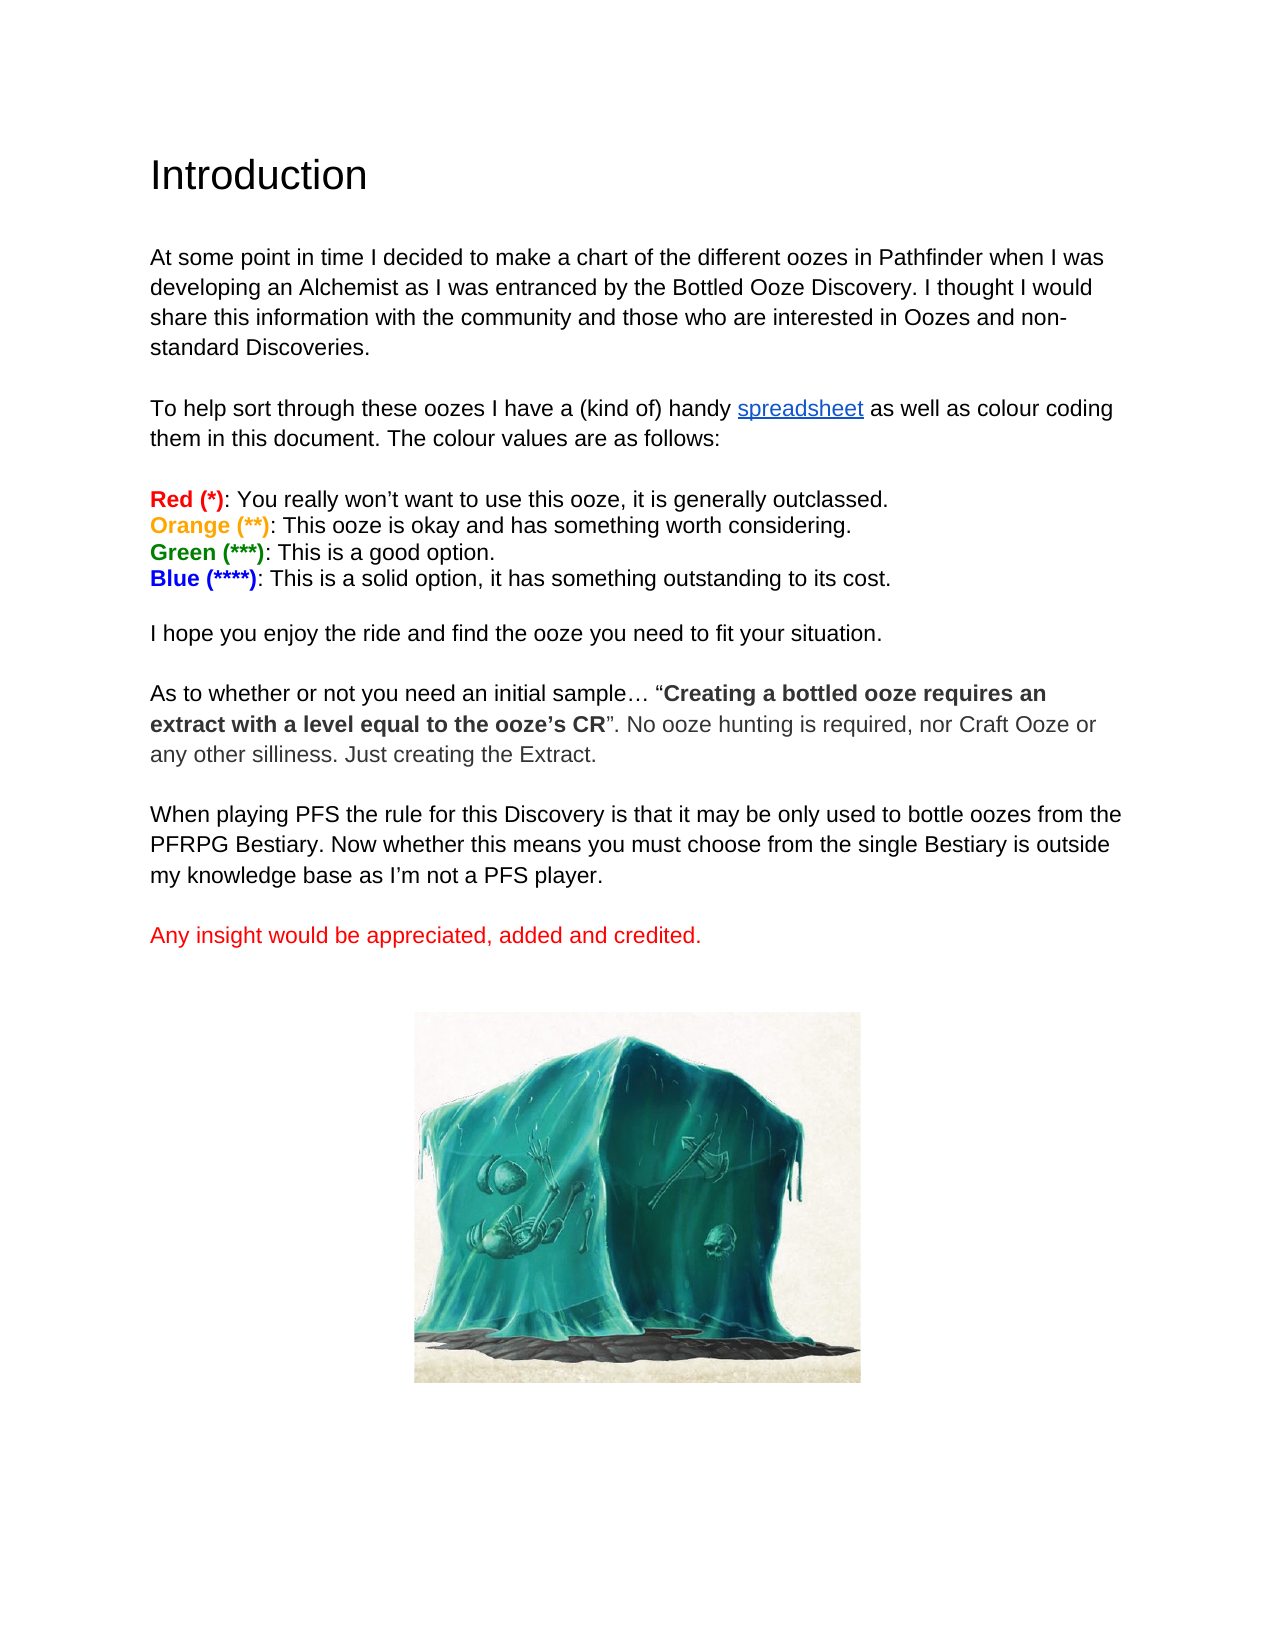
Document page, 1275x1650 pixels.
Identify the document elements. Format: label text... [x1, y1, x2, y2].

text I hope you enjoy the ride and find the ooze you need to fit your situation. [150, 620, 1125, 646]
text Orange (**): This ooze is okay and has something worth considering. [150, 512, 1125, 539]
text Blue (****): This is a solid option, it has something outstanding to its cost. [150, 565, 1125, 592]
text Any insight would be appreciated, added and credited. [150, 922, 1125, 948]
text As to whether or not you need an initial sample… “Creating a bottled ooze requires an extract with a level equal to the ooze’s CR”. No ooze hunting is required, nor Craft Ooze or any other silliness. Just creating the Extract. [150, 680, 1125, 767]
picture [414, 1012, 861, 1383]
text Green (***): This is a good option. [150, 539, 1125, 565]
text Red (*): You really won’t want to use this ooze, it is generally outclassed. [150, 486, 1125, 512]
text To help sort through these oozes I have a (kind of) handy spreadsheet as well as colour coding them in this document. The colour values are as follows: [150, 394, 1125, 451]
subtitle Introduction [150, 150, 1125, 198]
text At some point in time I decided to make a chart of the different oozes in Pathfinder when I was developing an Alchemist as I was entranced by the Bottled Ooze Discovery. I thought I would share this information with the community and those who are interested in Oozes and non-standard Discoveries. [150, 243, 1125, 360]
text When playing PFS the rule for this Discovery is that it may be only used to bottle oozes from the PFRPG Bestiary. Now whether this means you must choose from the single Bestiary is outside my knowledge base as I’m not a PFS player. [150, 801, 1125, 888]
